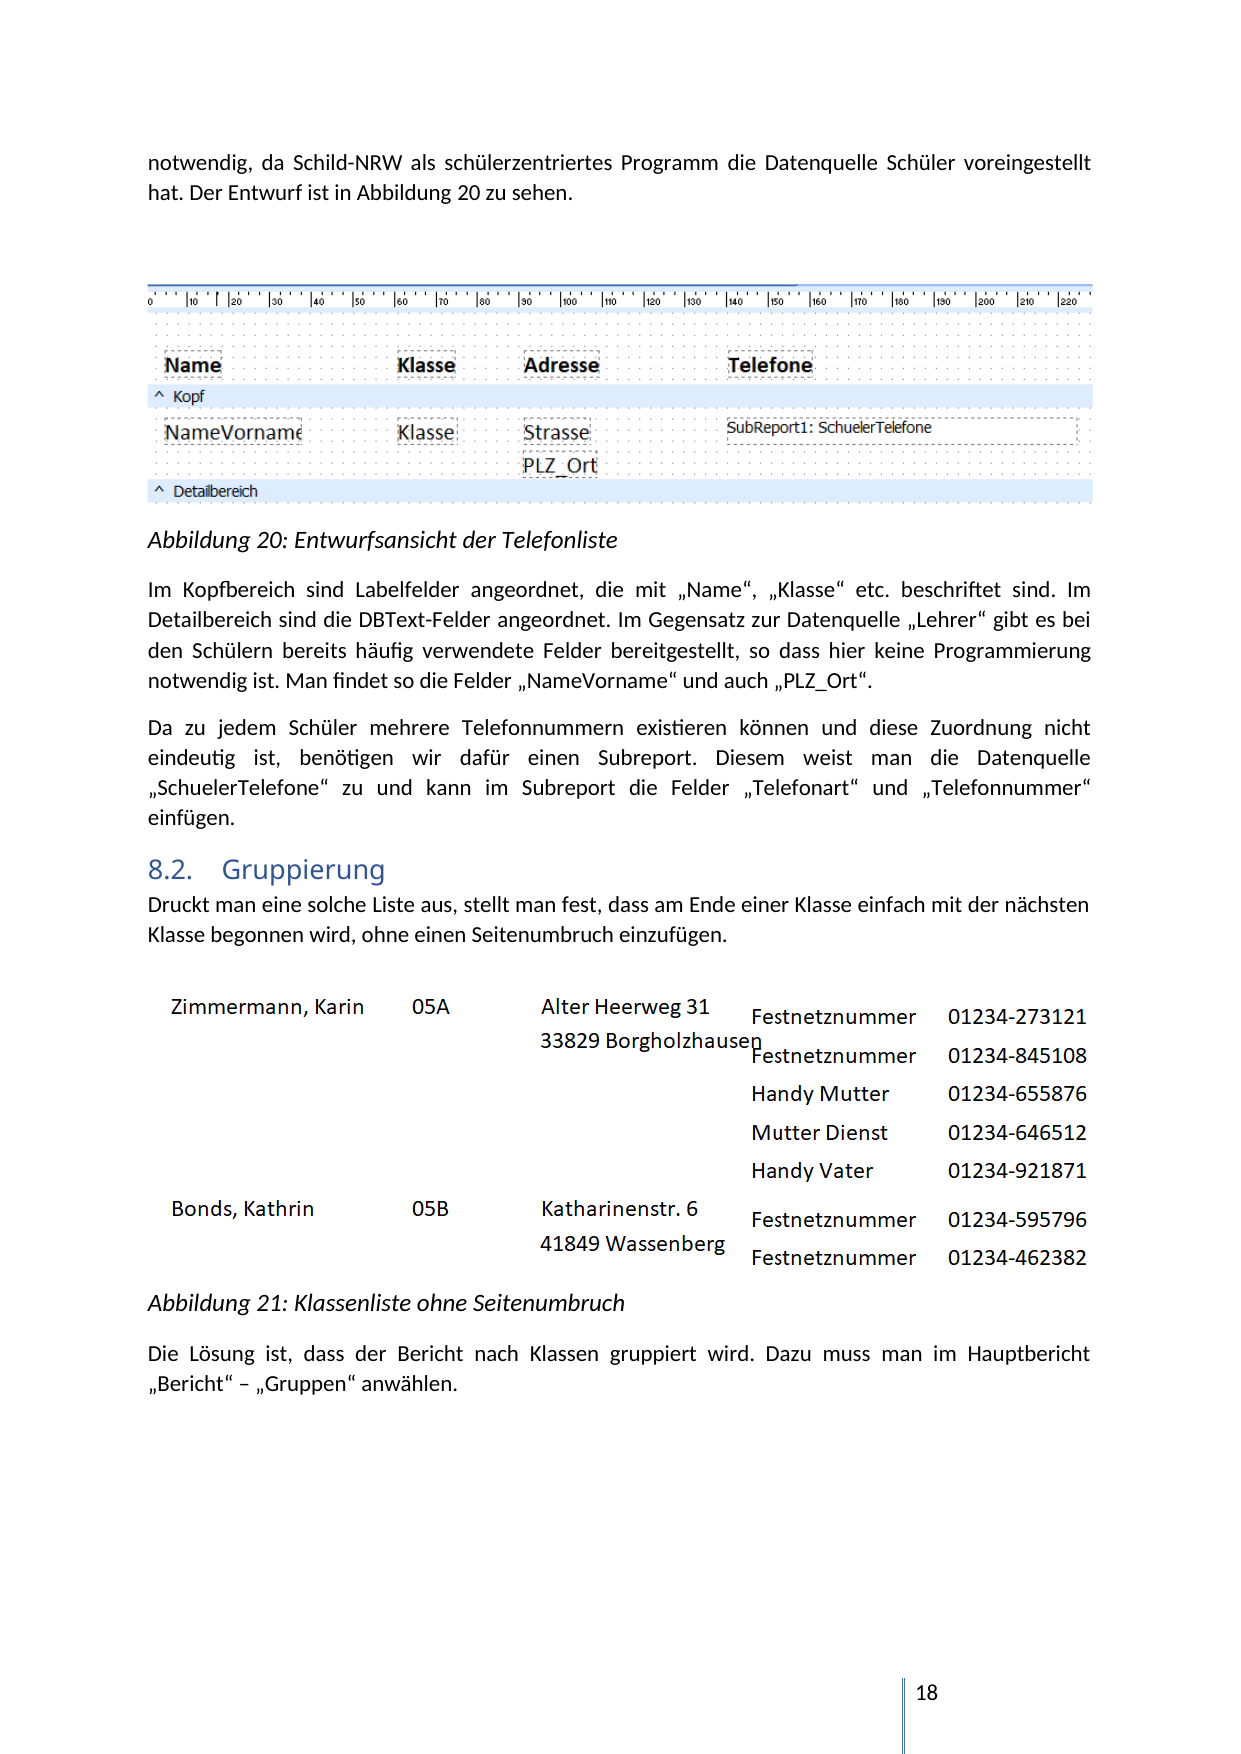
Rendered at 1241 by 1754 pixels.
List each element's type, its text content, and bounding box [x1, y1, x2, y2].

text Abbildung 21: Klassenliste ohne Seitenumbruch [148, 1273, 1093, 1318]
text Druckt man eine solche Liste aus, stellt man fest, dass am Ende einer Klasse einfach mit der nächsten Klasse begonnen wird, ohne einen Seitenumbruch einzufügen. [148, 890, 1093, 948]
text Abbildung 20: Entwurfsansicht der Telefonliste [148, 509, 1093, 554]
picture [147, 284, 1093, 509]
subtitle Gruppierung [148, 850, 1093, 887]
text [148, 272, 1093, 284]
text Da zu jedem Schüler mehrere Telefonnummern existieren können und diese Zuordnung nicht eindeutig ist, benötigen wir dafür einen Subreport. Diesem weist man die Datenquelle „SchuelerTelefone“ zu und kann im Subreport die Felder „Telefonart“ und „Telefonnummer“ einfügen. [148, 713, 1093, 832]
text [148, 967, 1093, 979]
picture [147, 979, 1093, 1273]
text Im Kopfbereich sind Labelfelder angeordnet, die mit „Name“, „Klasse“ etc. beschriftet sind. Im Detailbereich sind die DBText-Felder angeordnet. Im Gegensatz zur Datenquelle „Lehrer“ gibt es bei den Schülern bereits häufig verwendete Felder bereitgestellt, so dass hier keine Programmierung notwendig ist. Man findet so die Felder „NameVorname“ und auch „PLZ_Ort“. [148, 554, 1093, 694]
text notwendig, da Schild-NRW als schülerzentriertes Programm die Datenquelle Schüler voreingestellt hat. Der Entwurf ist in Abbildung 20 zu sehen. [148, 148, 1093, 206]
text Die Lösung ist, dass der Bericht nach Klassen gruppiert wird. Dazu muss man im Hauptbericht „Bericht“ – „Gruppen“ anwählen. [148, 1318, 1093, 1397]
